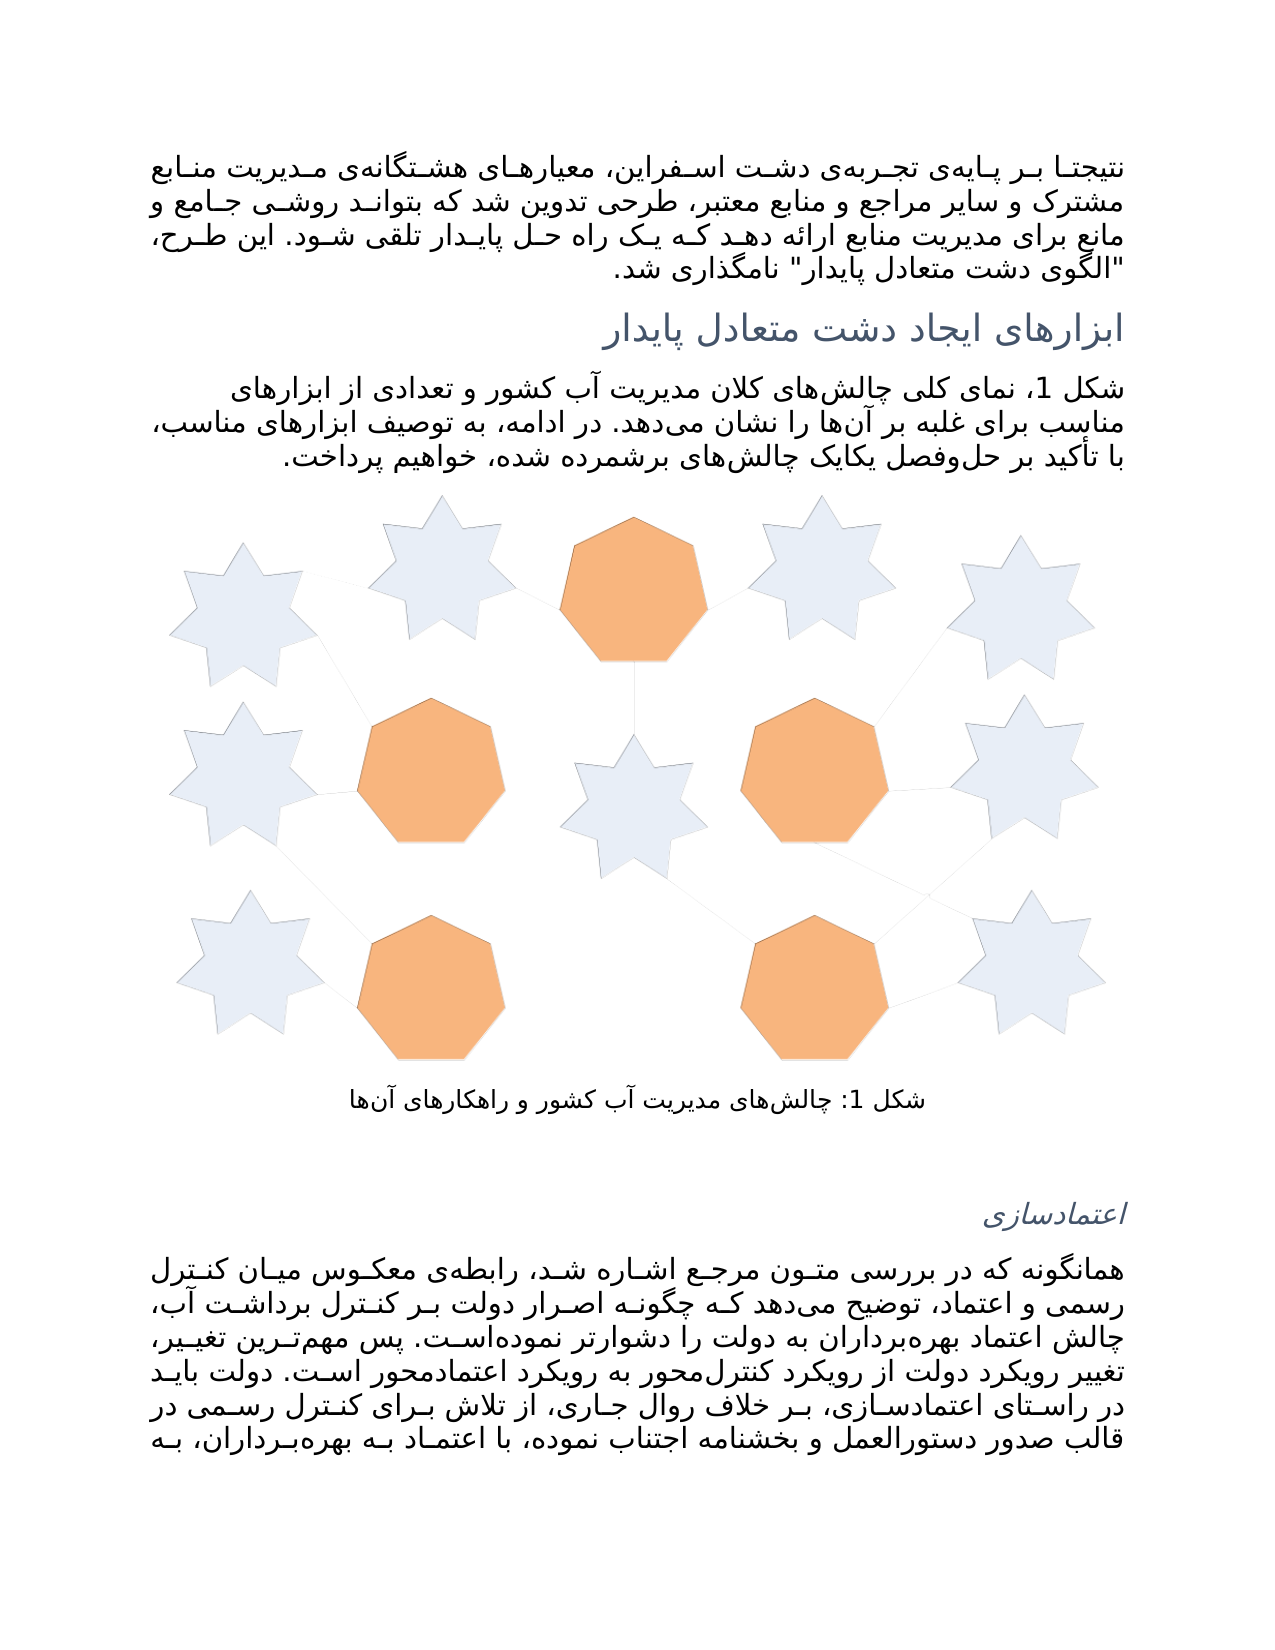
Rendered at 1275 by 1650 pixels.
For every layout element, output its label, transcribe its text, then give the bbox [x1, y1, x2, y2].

text همانگونه که در بررسی متون مرجع اشاره شد، رابطه‌ی معکوس میان کنترل رسمی و اعتماد، توضیح می‌دهد که چگونه اصرار دولت بر کنترل برداشت آب، چالش اعتماد بهره‌برداران به دولت را دشوارتر نموده‌است. پس مهم‌ترین تغییر، تغییر رویکرد دولت از رویکرد کنترل‌محور به رویکرد اعتمادمحور است. دولت باید در راستای اعتمادسازی، بر خلاف روال جاری، از تلاش برای کنترل رسمی در قالب صدور دستورالعمل و بخشنامه اجتناب نموده، با اعتماد به بهره‌برداران، به کنترل نتایج و میزان دسترسی به اهداف کلان، به جای کنترل پیشرفت پروژه‌ها، برنامه‌ها و اقدامات خرد بپردازد. [150, 1252, 1125, 1456]
subtitle اعتمادسازی [150, 1197, 1125, 1231]
text نتیجتا بر پایه‌ی تجربه‌ی دشت اسفراین، معیارهای هشتگانه‌ی مدیریت منابع مشترک و سایر مراجع و منابع معتبر، طرحی تدوین شد که بتواند روشی جامع و مانع برای مدیریت منابع ارائه دهد که یک راه حل پایدار تلقی شود. این طرح، "الگوی دشت متعادل پایدار" نامگذاری شد. [150, 150, 1125, 286]
text شکل 1: چالش‌های مدیریت آب کشور و راهکارهای آن‌ها [150, 1082, 1125, 1116]
text شکل 1، نمای کلی چالش‌های کلان مدیریت آب کشور و تعدادی از ابزارهای مناسب برای غلبه بر آن‌ها را نشان می‌دهد. در ادامه، به توصیف ابزارهای مناسب، با تأکید بر حل‌وفصل یکایک چالش‌های برشمرده شده، خواهیم پرداخت. [150, 371, 1125, 473]
subtitle ابزارهای ایجاد دشت متعادل پایدار [150, 307, 1125, 350]
